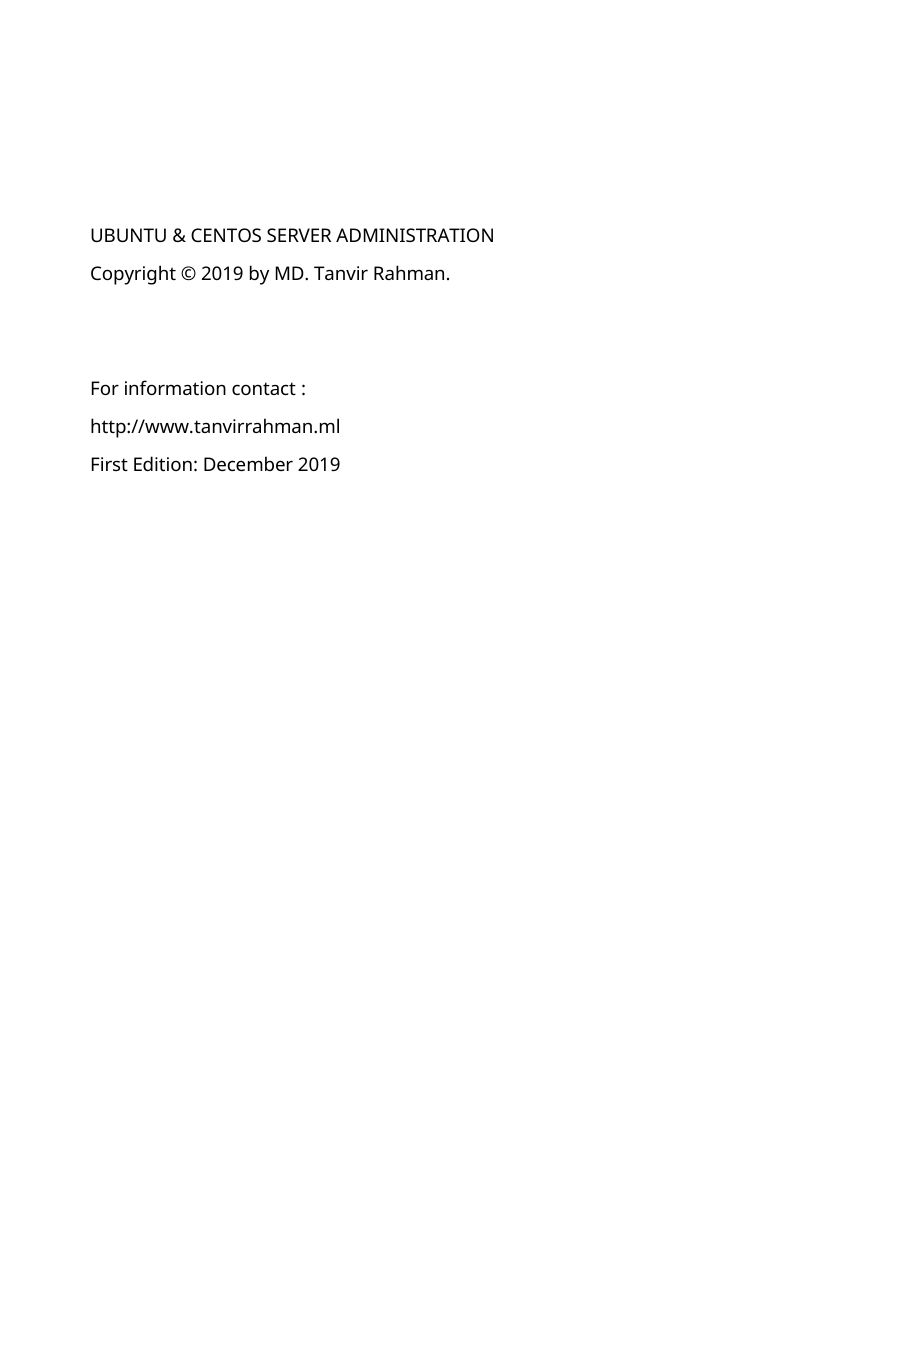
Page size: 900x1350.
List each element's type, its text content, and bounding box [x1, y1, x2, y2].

title For information contact : [90, 375, 810, 401]
title UBUNTU & CENTOS SERVER ADMINISTRATION [90, 222, 810, 248]
title http://www.tanvirrahman.ml [90, 413, 810, 439]
title Copyright © 2019 by MD. Tanvir Rahman. [90, 260, 810, 286]
title First Edition: December 2019 [90, 451, 810, 477]
